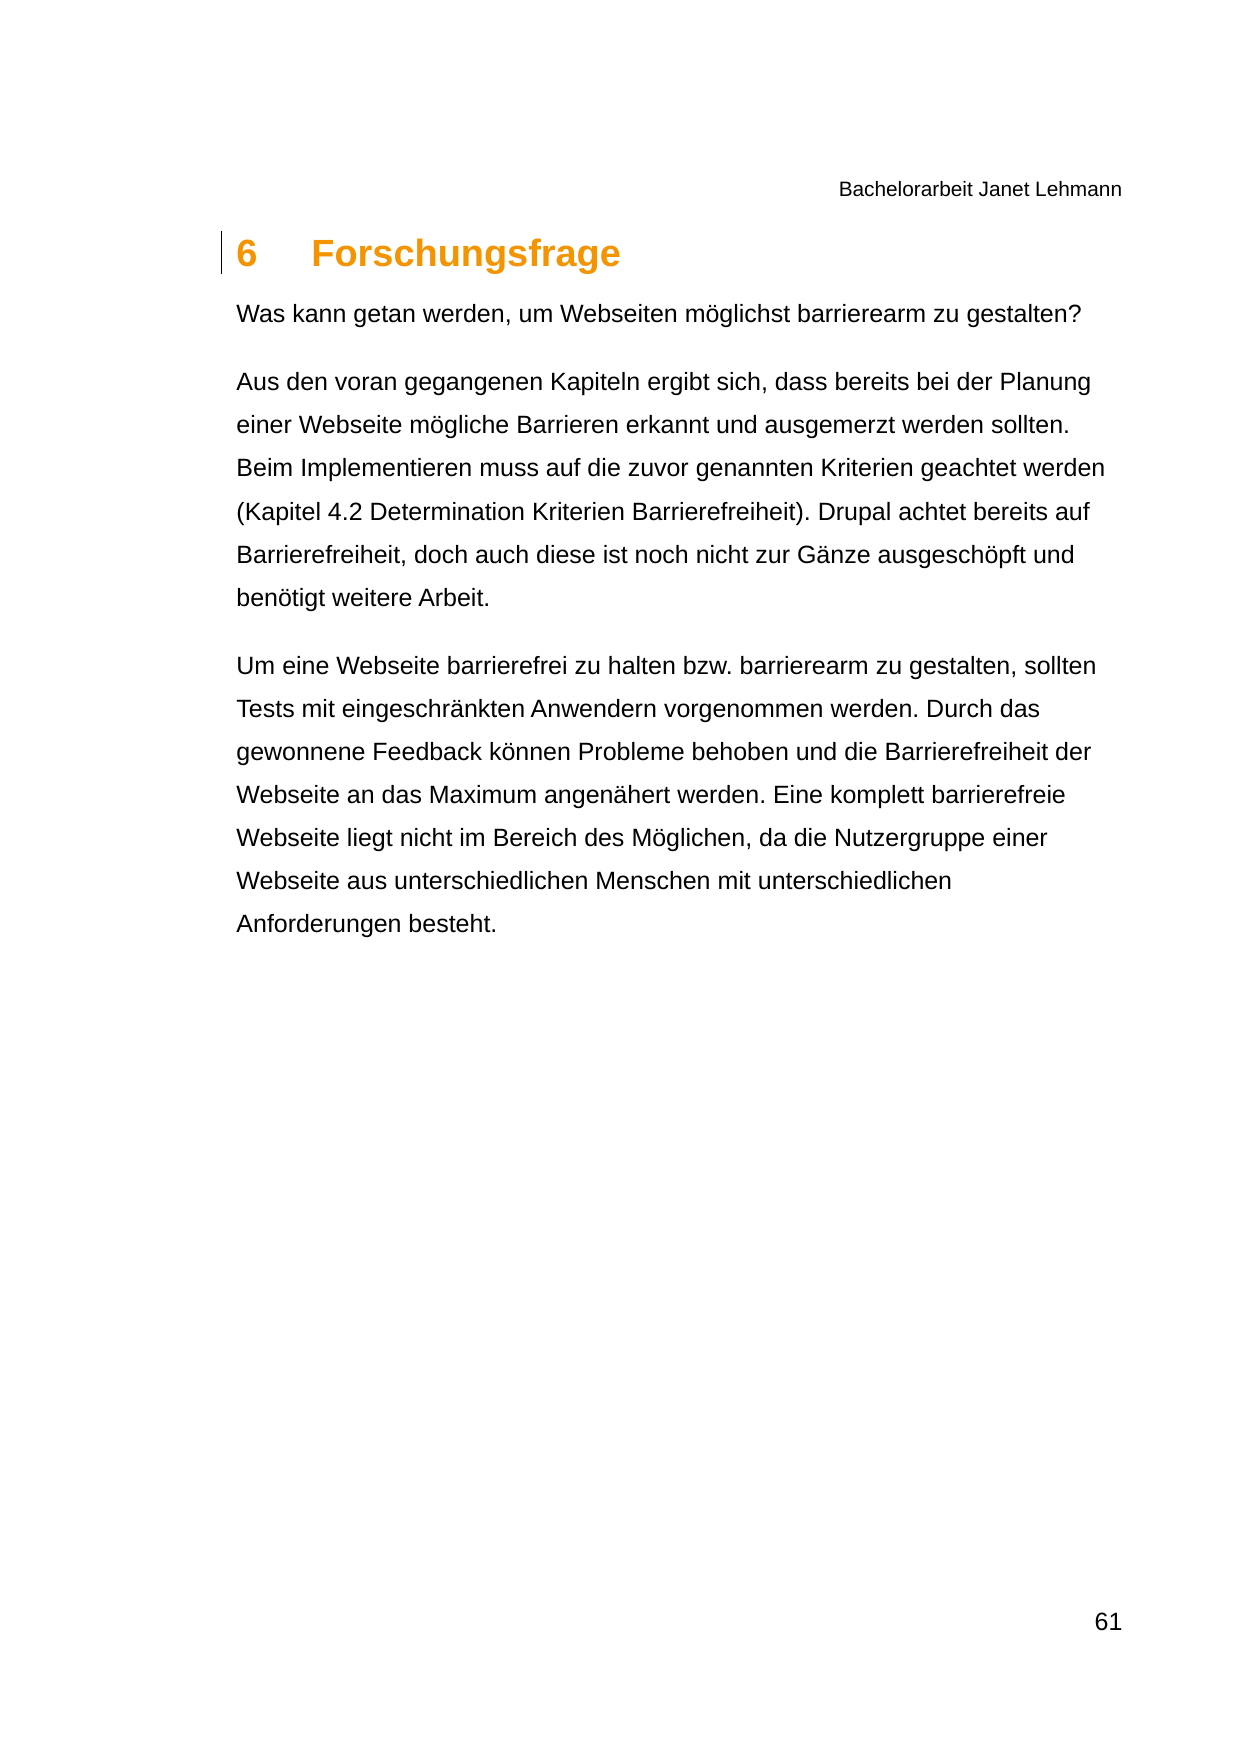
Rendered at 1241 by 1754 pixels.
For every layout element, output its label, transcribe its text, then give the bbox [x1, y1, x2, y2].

subtitle Forschungsfrage [236, 231, 1122, 274]
text Aus den voran gegangenen Kapiteln ergibt sich, dass bereits bei der Planung einer Webseite mögliche Barrieren erkannt und ausgemerzt werden sollten. Beim Implementieren muss auf die zuvor genannten Kriterien geachtet werden (Kapitel 4.2 Determination Kriterien Barrierefreiheit). Drupal achtet bereits auf Barrierefreiheit, doch auch diese ist noch nicht zur Gänze ausgeschöpft und benötigt weitere Arbeit. [236, 367, 1122, 611]
text Um eine Webseite barrierefrei zu halten bzw. barrierearm zu gestalten, sollten Tests mit eingeschränkten Anwendern vorgenommen werden. Durch das gewonnene Feedback können Probleme behoben und die Barrierefreiheit der Webseite an das Maximum angenähert werden. Eine komplett barrierefreie Webseite liegt nicht im Bereich des Möglichen, da die Nutzergruppe einer Webseite aus unterschiedlichen Menschen mit unterschiedlichen Anforderungen besteht. [236, 651, 1122, 938]
text Was kann getan werden, um Webseiten möglichst barrierearm zu gestalten? [236, 299, 1122, 328]
